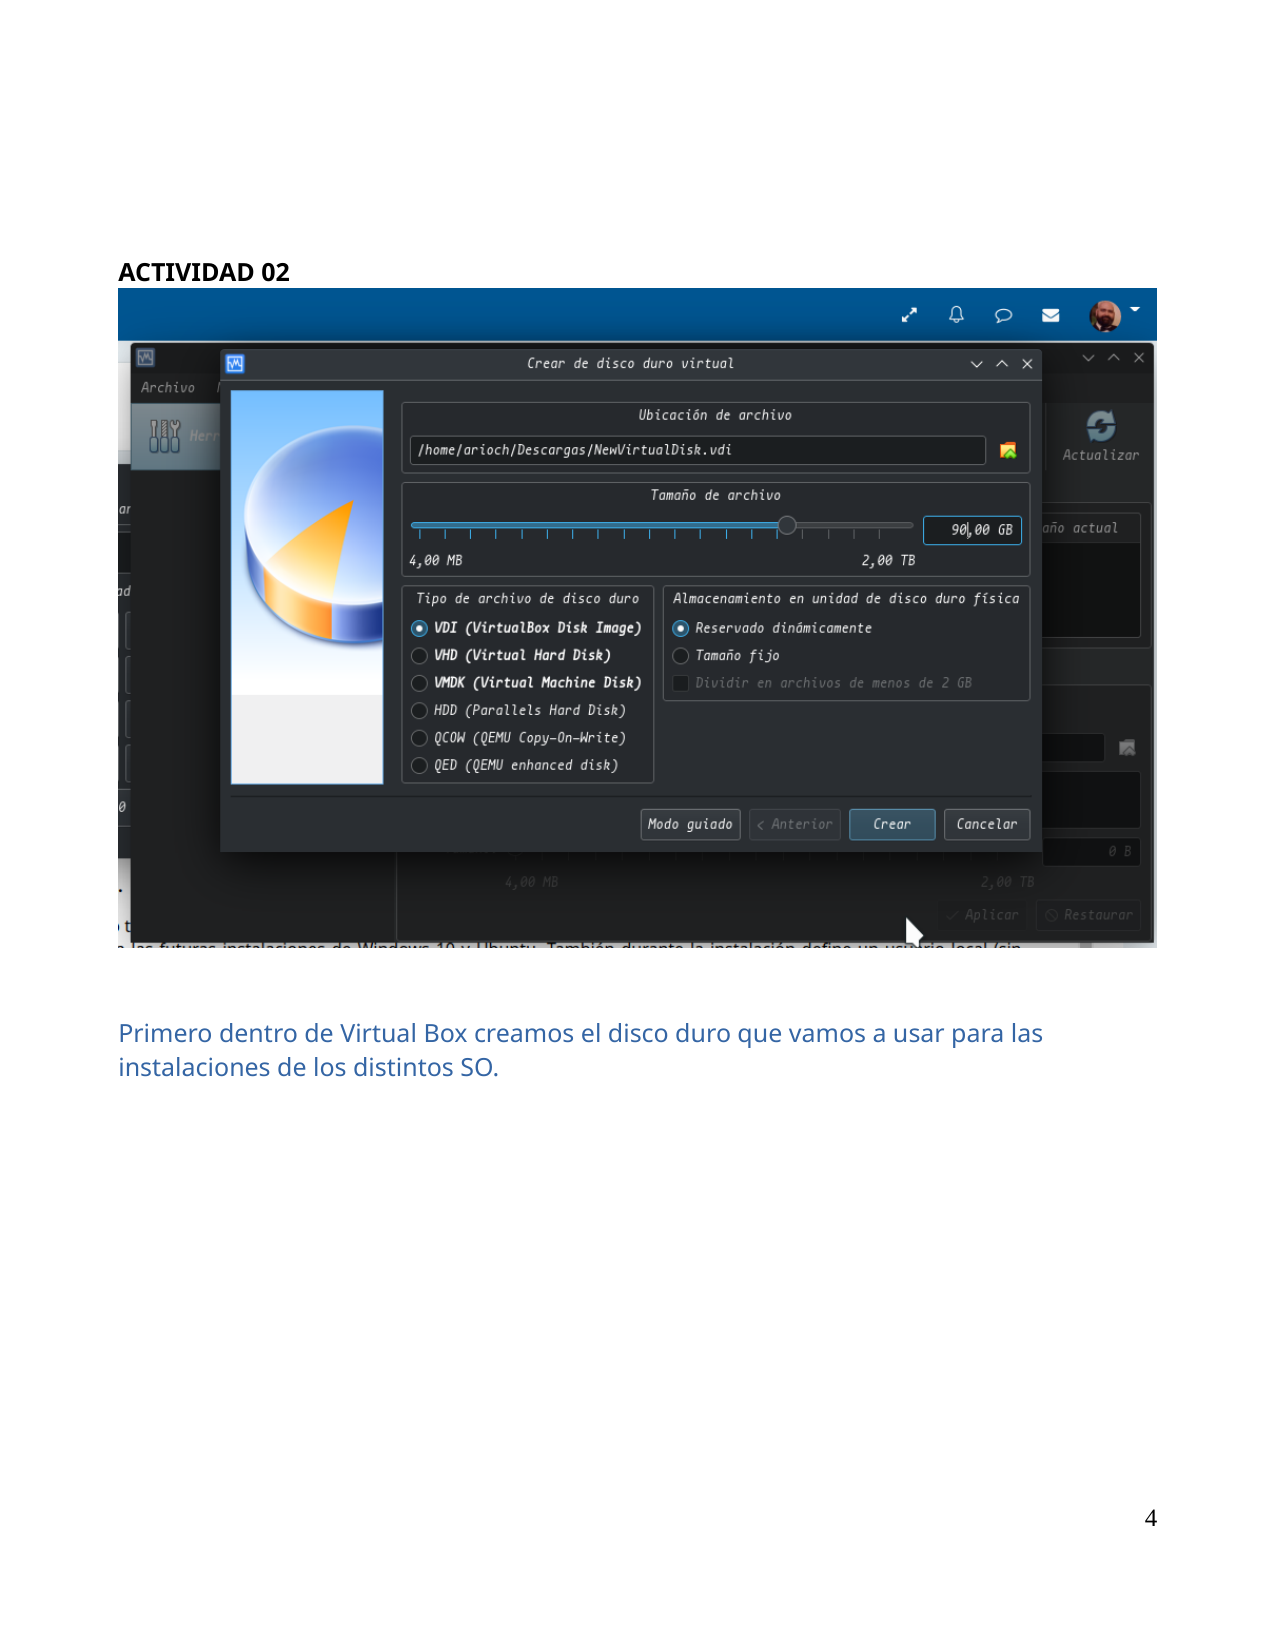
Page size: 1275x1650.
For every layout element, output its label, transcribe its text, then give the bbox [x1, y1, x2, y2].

table_header [118, 948, 1157, 982]
picture [118, 288, 1157, 948]
text ACTIVIDAD 02 [118, 254, 1157, 288]
text Primero dentro de Virtual Box creamos el disco duro que vamos a usar para las instalaciones de los distintos SO. [118, 1016, 1157, 1084]
